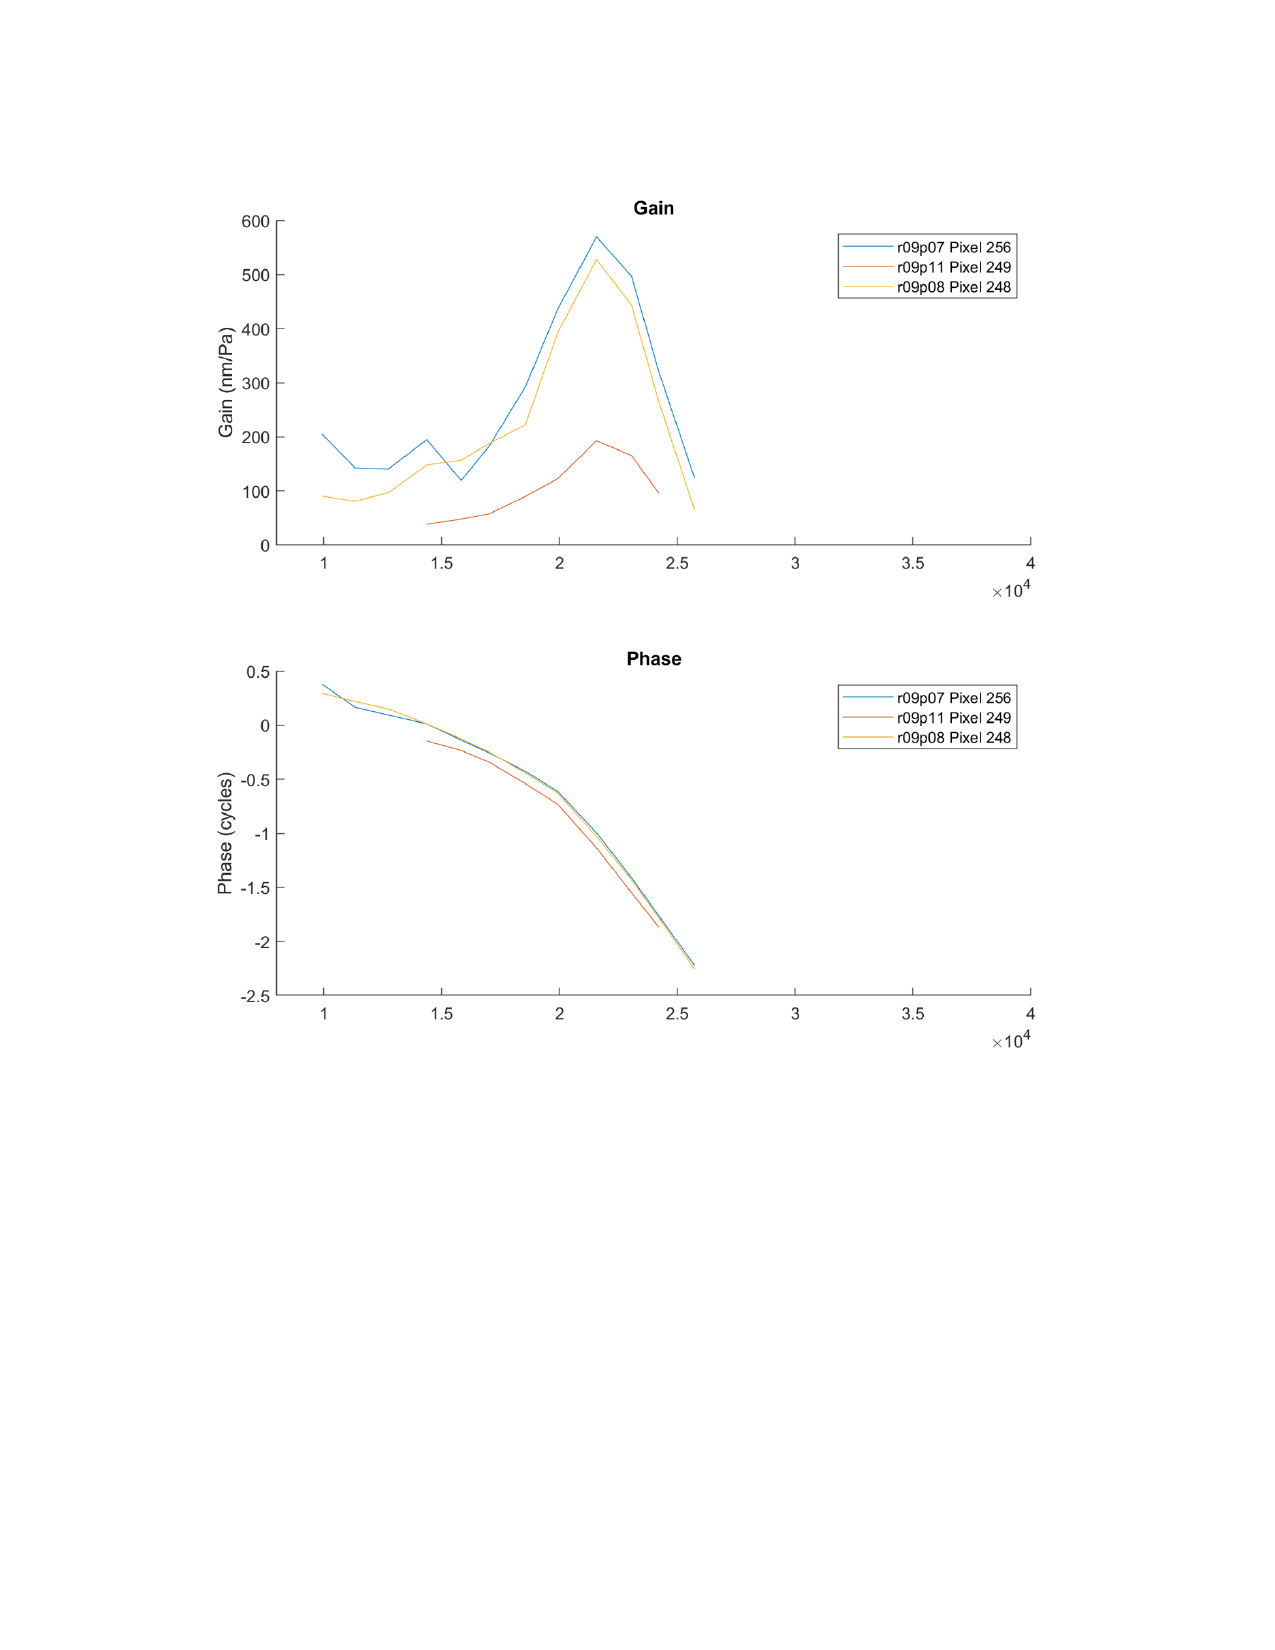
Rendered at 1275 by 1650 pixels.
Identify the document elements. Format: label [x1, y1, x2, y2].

picture [150, 150, 1123, 1100]
